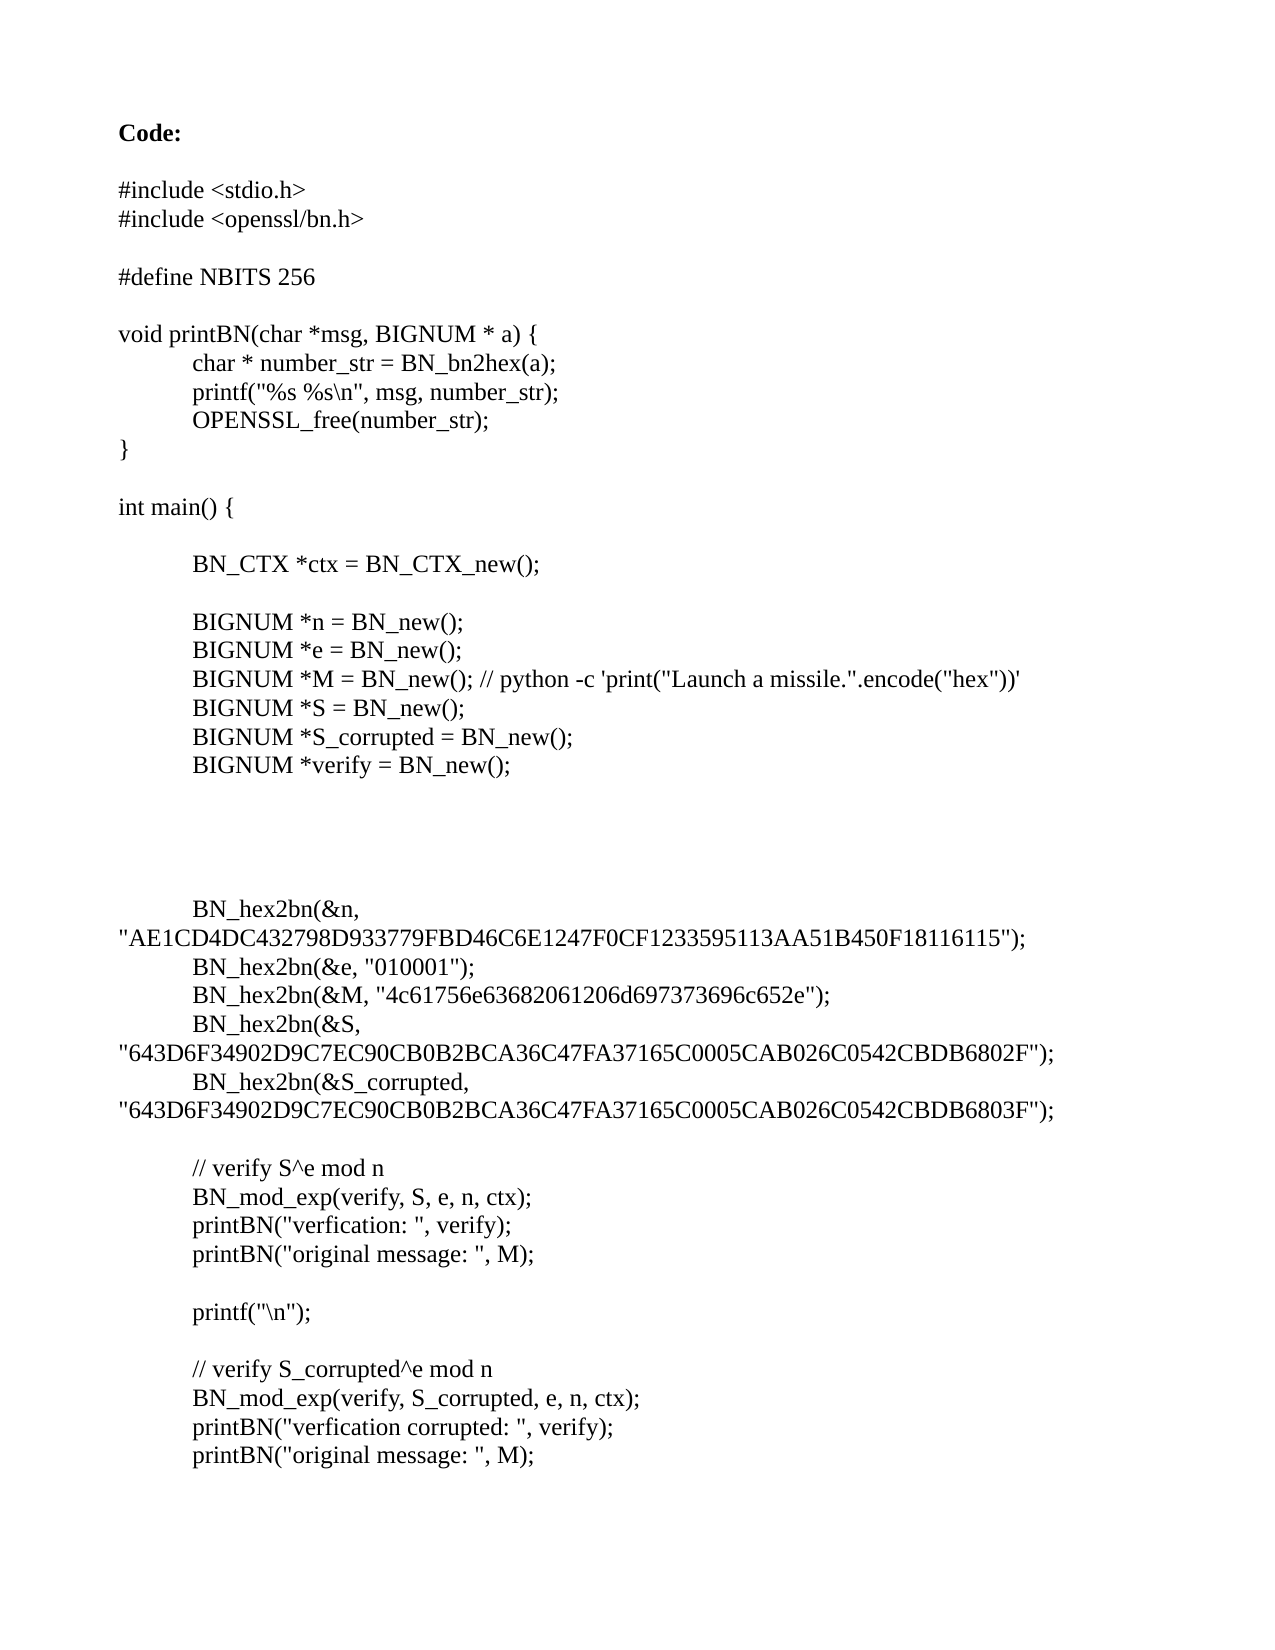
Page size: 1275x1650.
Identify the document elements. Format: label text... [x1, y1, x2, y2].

text } [118, 434, 1157, 463]
text printBN("original message: ", M); [118, 1441, 1157, 1469]
text BIGNUM *n = BN_new(); [118, 607, 1157, 636]
text // verify S_corrupted^e mod n [118, 1354, 1157, 1383]
text #include <openssl/bn.h> [118, 204, 1157, 233]
text #define NBITS 256 [118, 262, 1157, 291]
text BN_mod_exp(verify, S, e, n, ctx); [118, 1182, 1157, 1211]
text BN_hex2bn(&M, "4c61756e63682061206d697373696c652e"); [118, 981, 1157, 1009]
text BIGNUM *S_corrupted = BN_new(); [118, 722, 1157, 751]
text // verify S^e mod n [118, 1153, 1157, 1182]
text BN_hex2bn(&e, "010001"); [118, 952, 1157, 981]
text BN_mod_exp(verify, S_corrupted, e, n, ctx); [118, 1383, 1157, 1412]
text BN_hex2bn(&n, "AE1CD4DC432798D933779FBD46C6E1247F0CF1233595113AA51B450F18116115"); [118, 894, 1157, 952]
text BIGNUM *S = BN_new(); [118, 693, 1157, 722]
text BIGNUM *verify = BN_new(); [118, 751, 1157, 779]
text Code: [118, 118, 1157, 147]
text BN_hex2bn(&S_corrupted, "643D6F34902D9C7EC90CB0B2BCA36C47FA37165C0005CAB026C0542CBDB6803F"); [118, 1067, 1157, 1124]
text printBN("verfication: ", verify); [118, 1211, 1157, 1239]
text BN_hex2bn(&S, "643D6F34902D9C7EC90CB0B2BCA36C47FA37165C0005CAB026C0542CBDB6802F"); [118, 1009, 1157, 1067]
text printBN("verfication corrupted: ", verify); [118, 1412, 1157, 1441]
text printBN("original message: ", M); [118, 1239, 1157, 1268]
text BIGNUM *e = BN_new(); [118, 636, 1157, 664]
text #include <stdio.h> [118, 176, 1157, 204]
text BIGNUM *M = BN_new(); // python -c 'print("Launch a missile.".encode("hex"))' [118, 664, 1157, 693]
text OPENSSL_free(number_str); [118, 406, 1157, 434]
text printf("%s %s\n", msg, number_str); [118, 377, 1157, 406]
text printf("\n"); [118, 1297, 1157, 1326]
text char * number_str = BN_bn2hex(a); [118, 348, 1157, 377]
text int main() { [118, 492, 1157, 521]
text void printBN(char *msg, BIGNUM * a) { [118, 319, 1157, 348]
text BN_CTX *ctx = BN_CTX_new(); [118, 549, 1157, 578]
